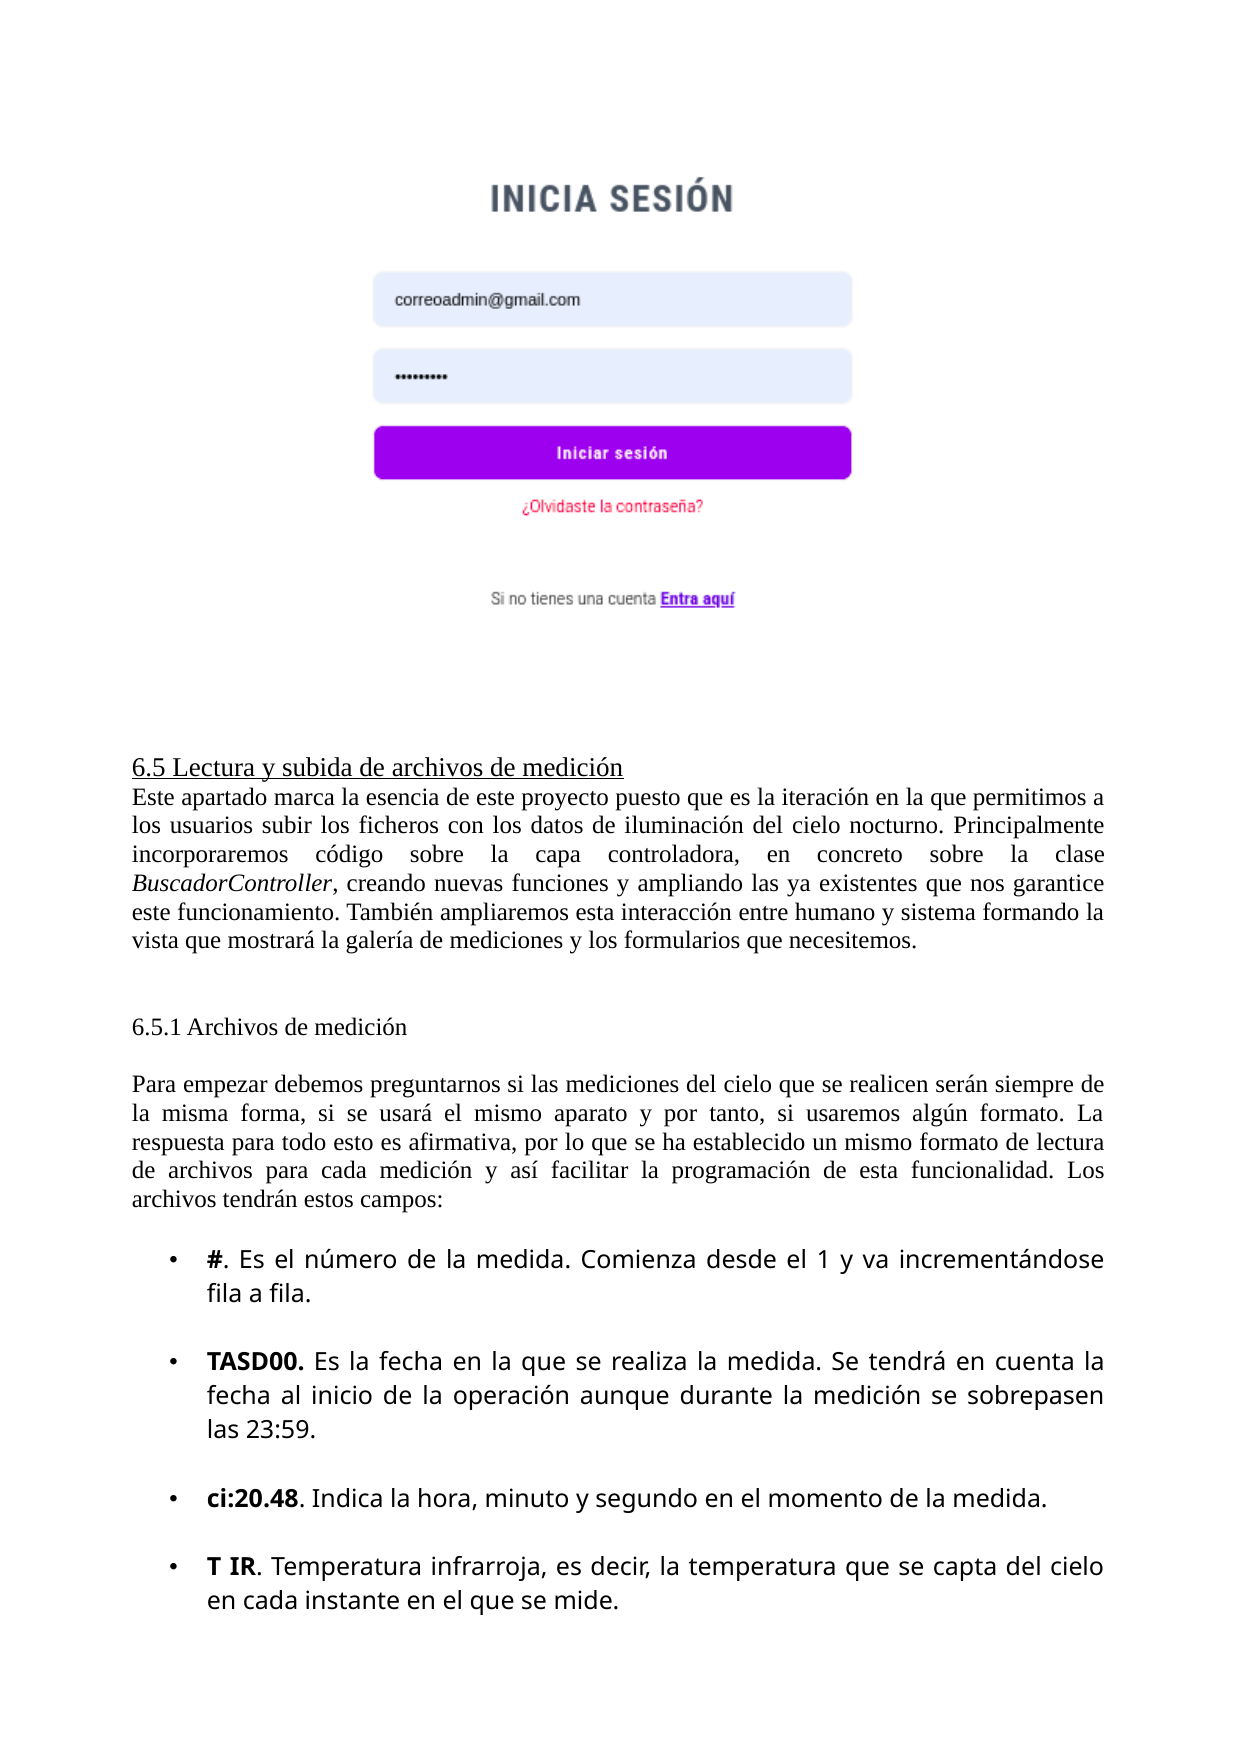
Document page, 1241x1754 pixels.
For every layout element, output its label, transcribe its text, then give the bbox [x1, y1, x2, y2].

text Para empezar debemos preguntarnos si las mediciones del cielo que se realicen serán siempre de la misma forma, si se usará el mismo aparato y por tanto, si usaremos algún formato. La respuesta para todo esto es afirmativa, por lo que se ha establecido un mismo formato de lectura de archivos para cada medición y así facilitar la programación de esta funcionalidad. Los archivos tendrán estos campos: [132, 1069, 1106, 1213]
text Este apartado marca la esencia de este proyecto puesto que es la iteración en la que permitimos a los usuarios subir los ficheros con los datos de iluminación del cielo nocturno. Principalmente incorporaremos código sobre la capa controladora, en concreto sobre la clase BuscadorController, creando nuevas funciones y ampliando las ya existentes que nos garantice este funcionamiento. También ampliaremos esta interacción entre humano y sistema formando la vista que mostrará la galería de mediciones y los formularios que necesitemos. [132, 782, 1106, 954]
text 6.5 Lectura y subida de archivos de medición [132, 751, 1106, 782]
list ci:20.48. Indica la hora, minuto y segundo en el momento de la medida. [169, 1480, 1106, 1514]
list #. Es el número de la medida. Comienza desde el 1 y va incrementándose fila a fila. [169, 1242, 1106, 1310]
list T IR. Temperatura infrarroja, es decir, la temperatura que se capta del cielo en cada instante en el que se mide. [169, 1548, 1106, 1616]
picture [326, 118, 911, 658]
text 6.5.1 Archivos de medición [132, 1012, 1106, 1041]
list TASD00. Es la fecha en la que se realiza la medida. Se tendrá en cuenta la fecha al inicio de la operación aunque durante la medición se sobrepasen las 23:59. [169, 1344, 1106, 1446]
